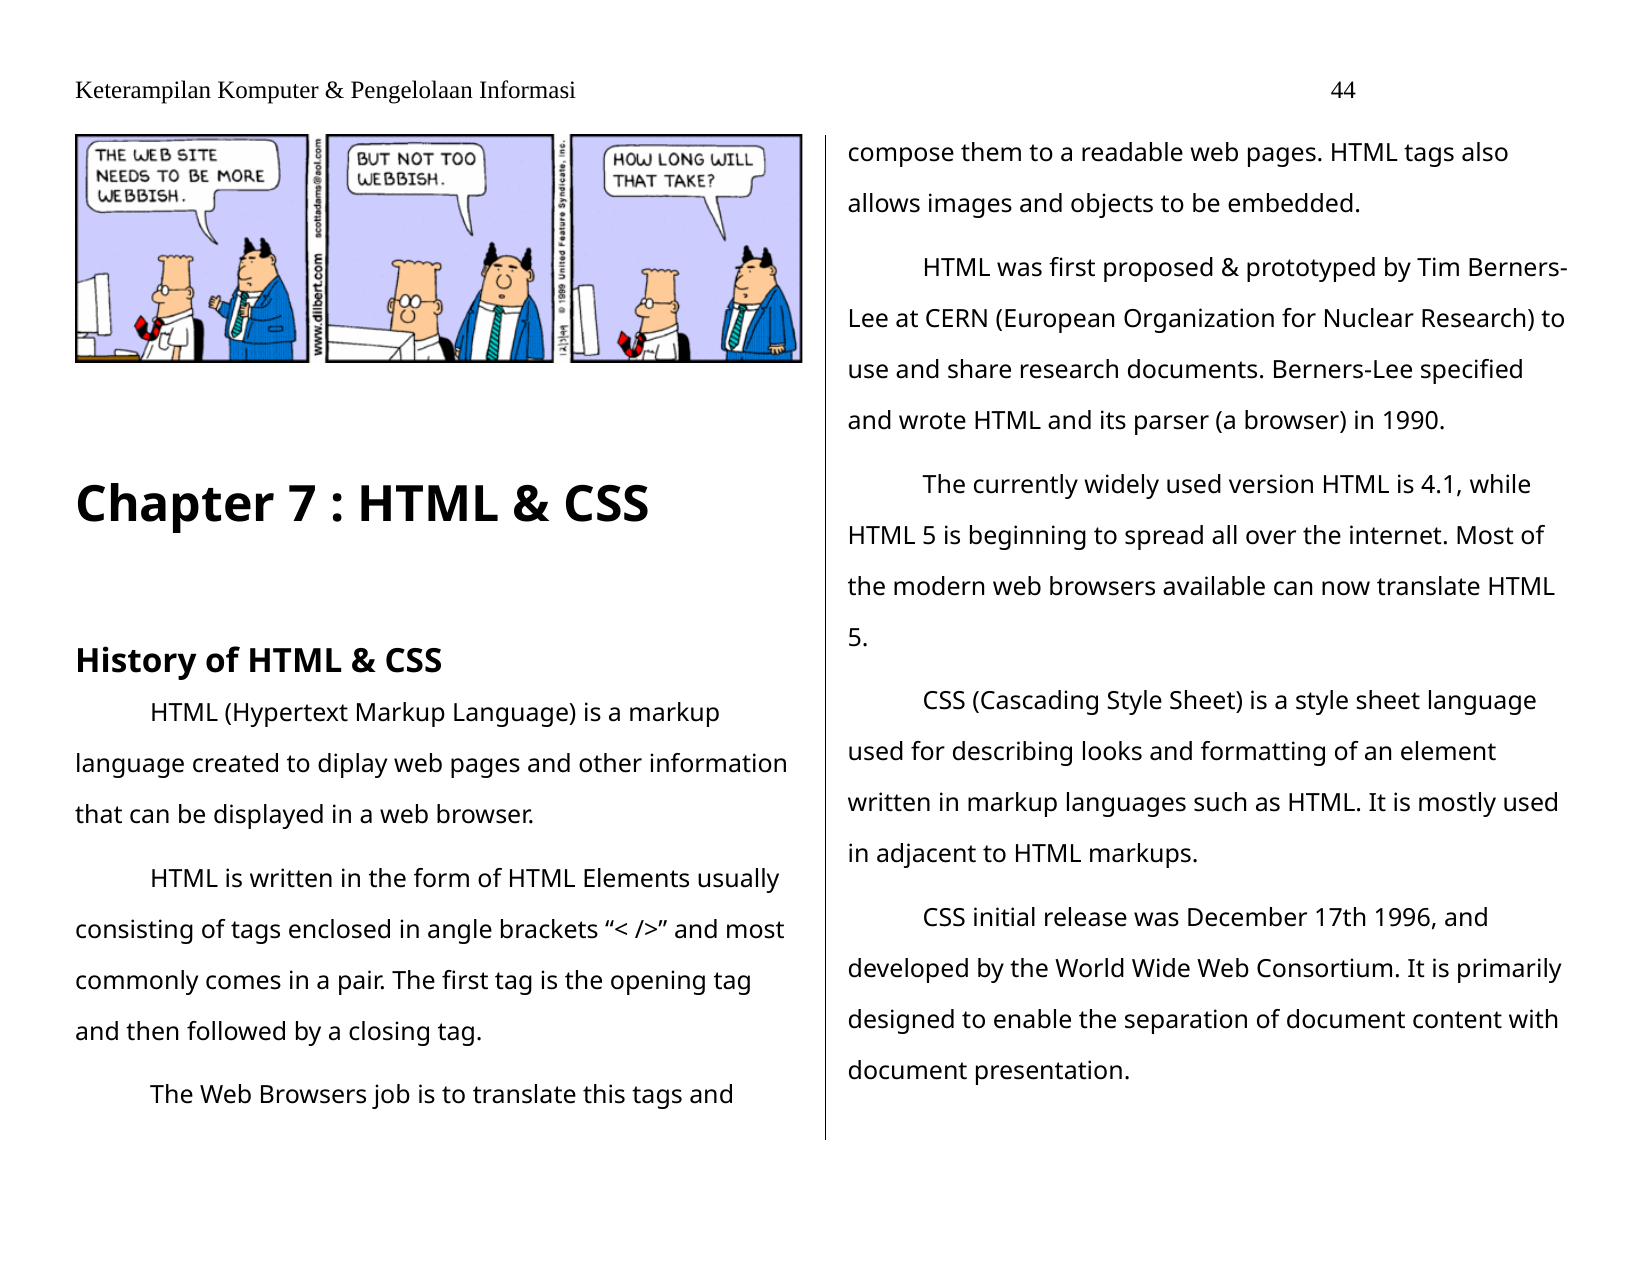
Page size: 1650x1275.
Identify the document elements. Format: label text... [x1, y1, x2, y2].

text HTML was first proposed & prototyped by Tim Berners-Lee at CERN (European Organization for Nuclear Research) to use and share research documents. Berners-Lee specified and wrote HTML and its parser (a browser) in 1990. [847, 249, 1575, 437]
text compose them to a readable web pages. HTML tags also allows images and objects to be embedded. [847, 135, 1575, 220]
subtitle Chapter 7 : HTML & CSS [75, 468, 802, 536]
picture [75, 134, 803, 363]
subtitle History of HTML & CSS [75, 637, 802, 682]
text HTML (Hypertext Markup Language) is a markup language created to diplay web pages and other information that can be displayed in a web browser. [75, 695, 802, 831]
text The currently widely used version HTML is 4.1, while HTML 5 is beginning to spread all over the internet. Most of the modern web browsers available can now translate HTML 5. [847, 466, 1575, 653]
text HTML is written in the form of HTML Elements usually consisting of tags enclosed in angle brackets “< />” and most commonly comes in a pair. The first tag is the opening tag and then followed by a closing tag. [75, 861, 802, 1048]
text CSS (Cascading Style Sheet) is a style sheet language used for describing looks and formatting of an element written in markup languages such as HTML. It is mostly used in adjacent to HTML markups. [847, 683, 1575, 870]
text CSS initial release was December 17th 1996, and developed by the World Wide Web Consortium. It is primarily designed to enable the separation of document content with document presentation. [847, 899, 1575, 1087]
text The Web Browsers job is to translate this tags and [75, 1077, 802, 1111]
